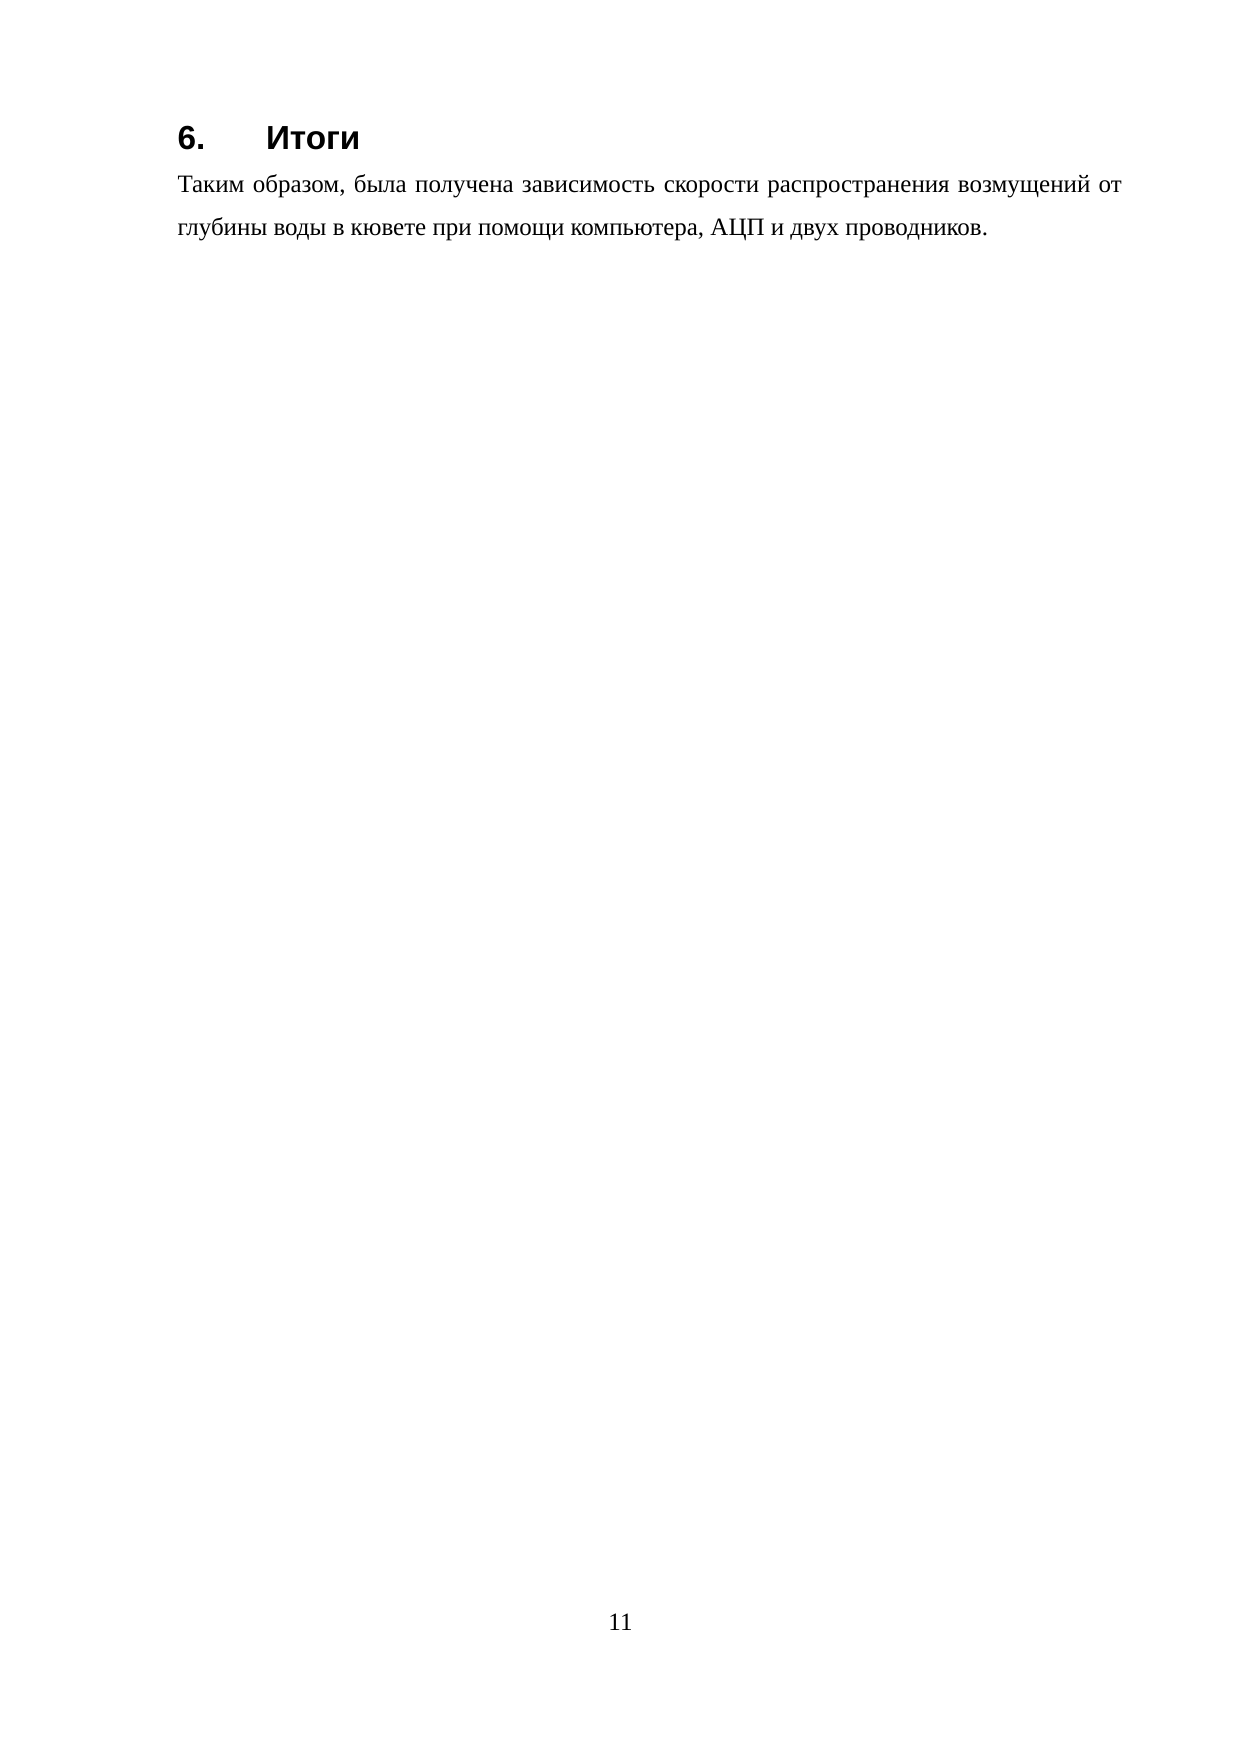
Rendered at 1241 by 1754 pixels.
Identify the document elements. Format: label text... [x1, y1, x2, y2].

subtitle Итоги [177, 118, 1093, 157]
text Таким образом, была получена зависимость скорости распространения возмущений от глубины воды в кювете при помощи компьютера, АЦП и двух проводников. [177, 169, 1122, 241]
